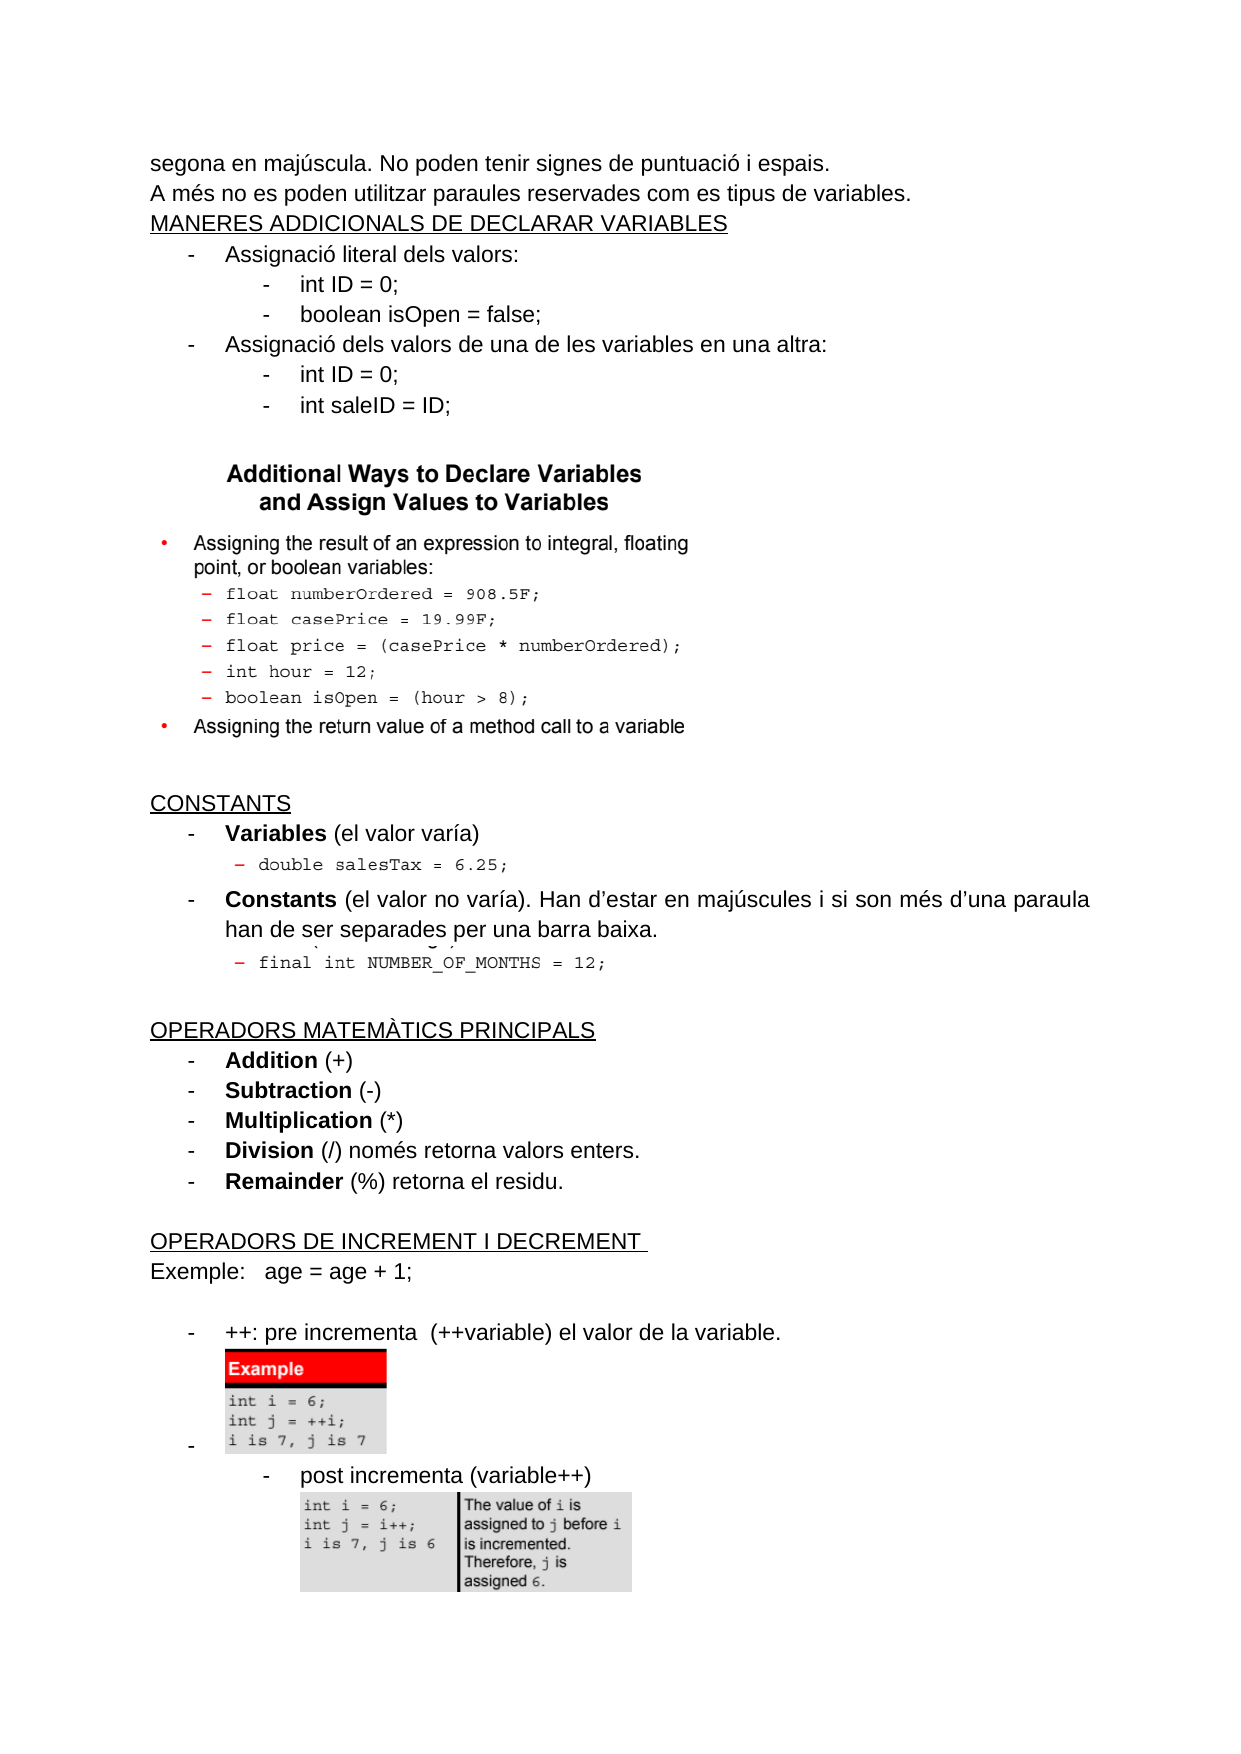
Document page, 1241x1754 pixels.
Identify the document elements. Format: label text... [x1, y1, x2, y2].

picture [150, 452, 711, 756]
list int ID = 0; [262, 361, 1090, 388]
list Subtraction (-) [187, 1077, 1090, 1103]
picture [225, 850, 513, 874]
list Division (/) només retorna valors enters. [187, 1137, 1090, 1164]
picture [300, 1492, 632, 1592]
list Constants (el valor no varía). Han d’estar en majúscules i si son més d’una paraula han de ser separades per una barra baixa. [187, 886, 1090, 943]
text A més no es poden utilitzar paraules reservades com es tipus de variables. [150, 180, 1090, 207]
list Remainder (%) retorna el residu. [187, 1168, 1090, 1194]
text CONSTANTS [150, 789, 1090, 816]
list Assignació literal dels valors: [187, 241, 1090, 267]
text MANERES ADDICIONALS DE DECLARAR VARIABLES [150, 210, 1090, 237]
list ++: pre incrementa (++variable) el valor de la variable. [187, 1319, 1090, 1345]
text OPERADORS DE INCREMENT I DECREMENT [150, 1228, 1090, 1254]
list Multiplication (*) [187, 1107, 1090, 1134]
list boolean isOpen = false; [262, 301, 1090, 327]
text Exemple: age = age + 1; [150, 1258, 1090, 1285]
text OPERADORS MATEMÀTICS PRINCIPALS [150, 1017, 1090, 1043]
list Assignació dels valors de una de les variables en una altra: [187, 331, 1090, 358]
list Addition (+) [187, 1047, 1090, 1073]
picture [225, 1348, 387, 1454]
text segona en majúscula. No poden tenir signes de puntuació i espais. [150, 150, 1090, 176]
list Variables (el valor varía) [187, 820, 1090, 846]
list post incrementa (variable++) [262, 1462, 1090, 1489]
list int saleID = ID; [262, 392, 1090, 418]
picture [225, 946, 621, 978]
list int ID = 0; [262, 271, 1090, 297]
